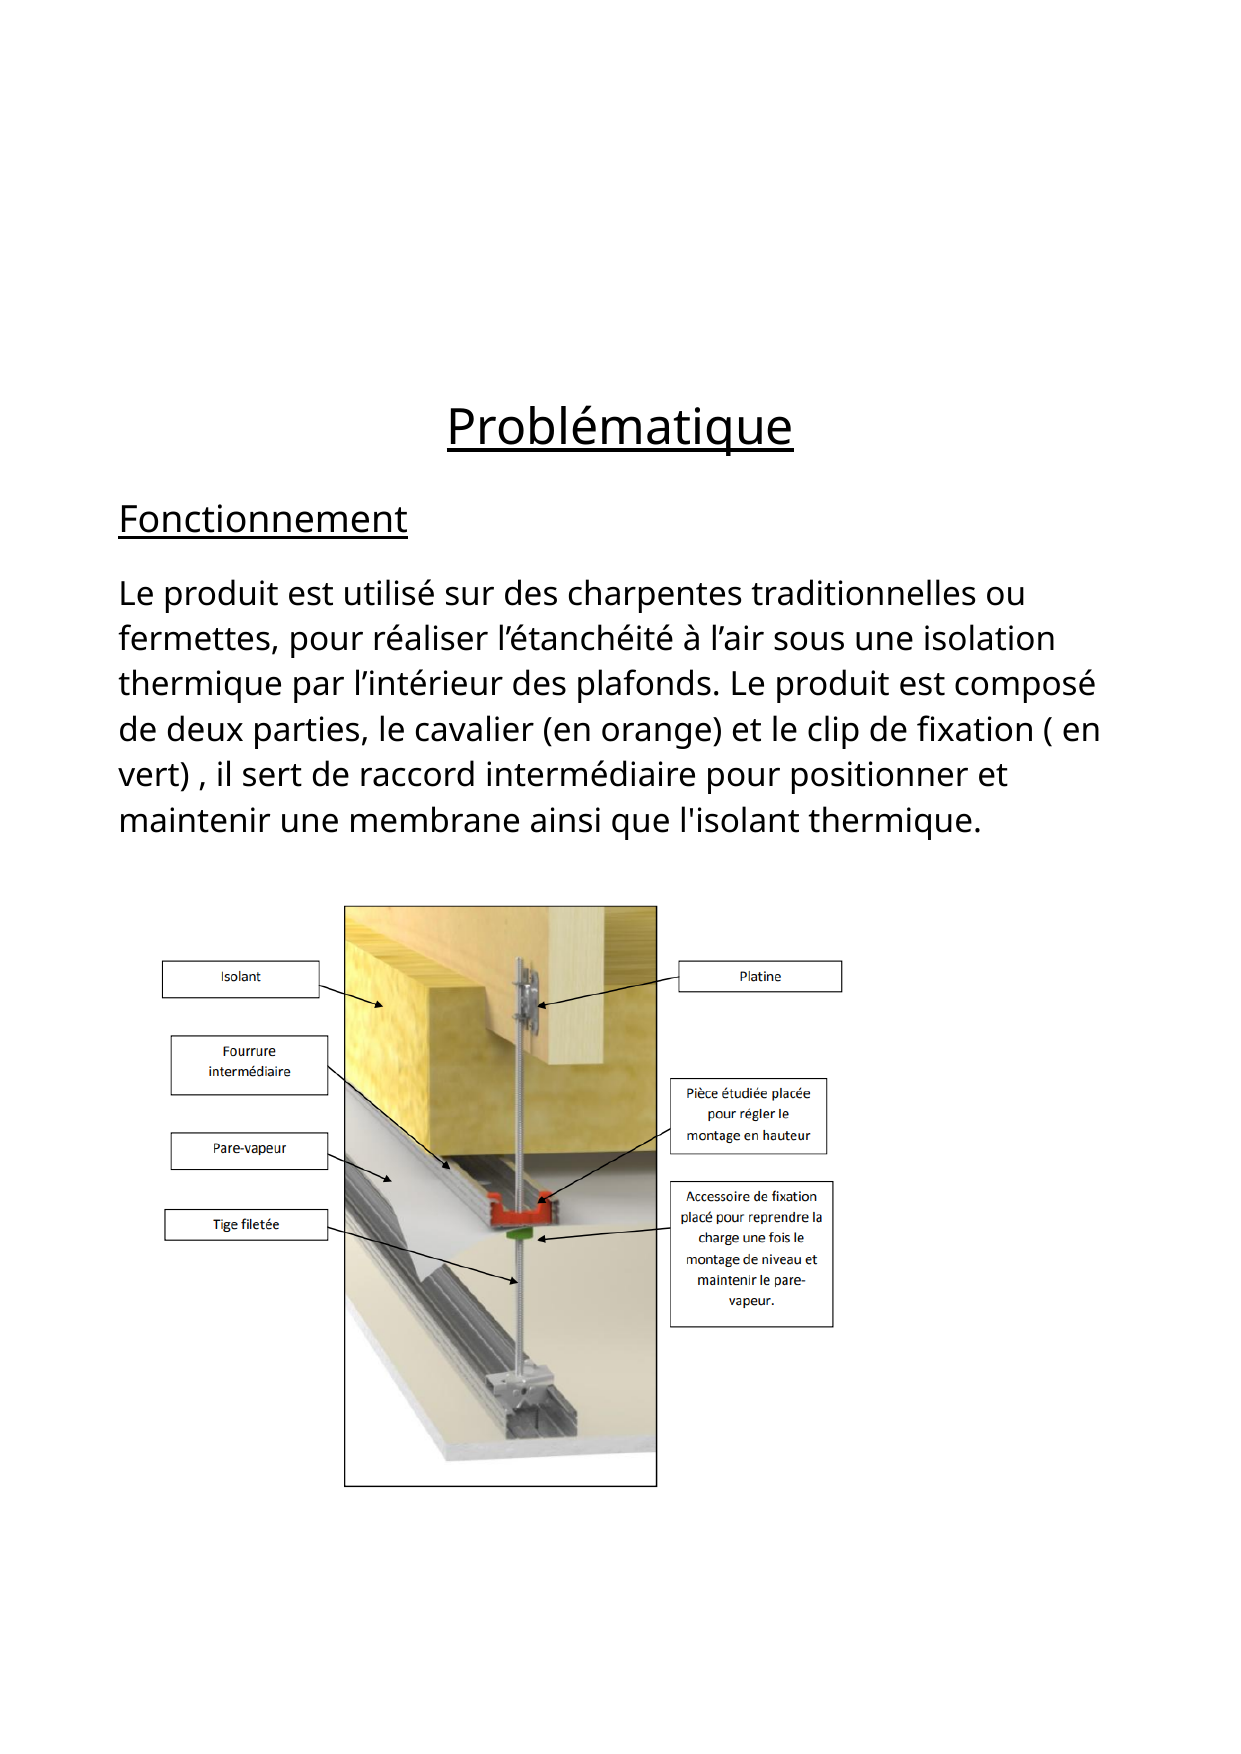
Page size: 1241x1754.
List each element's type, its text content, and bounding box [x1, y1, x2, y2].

text Problématique [118, 391, 1122, 459]
text Le produit est utilisé sur des charpentes traditionnelles ou fermettes, pour réaliser l’étanchéité à l’air sous une isolation thermique par l’intérieur des plafonds. Le produit est composé de deux parties, le cavalier (en orange) et le clip de fixation ( en vert) , il sert de raccord intermédiaire pour positionner et maintenir une membrane ainsi que l'isolant thermique. [118, 569, 1122, 842]
picture [144, 889, 863, 1523]
text Fonctionnement [118, 493, 1122, 544]
